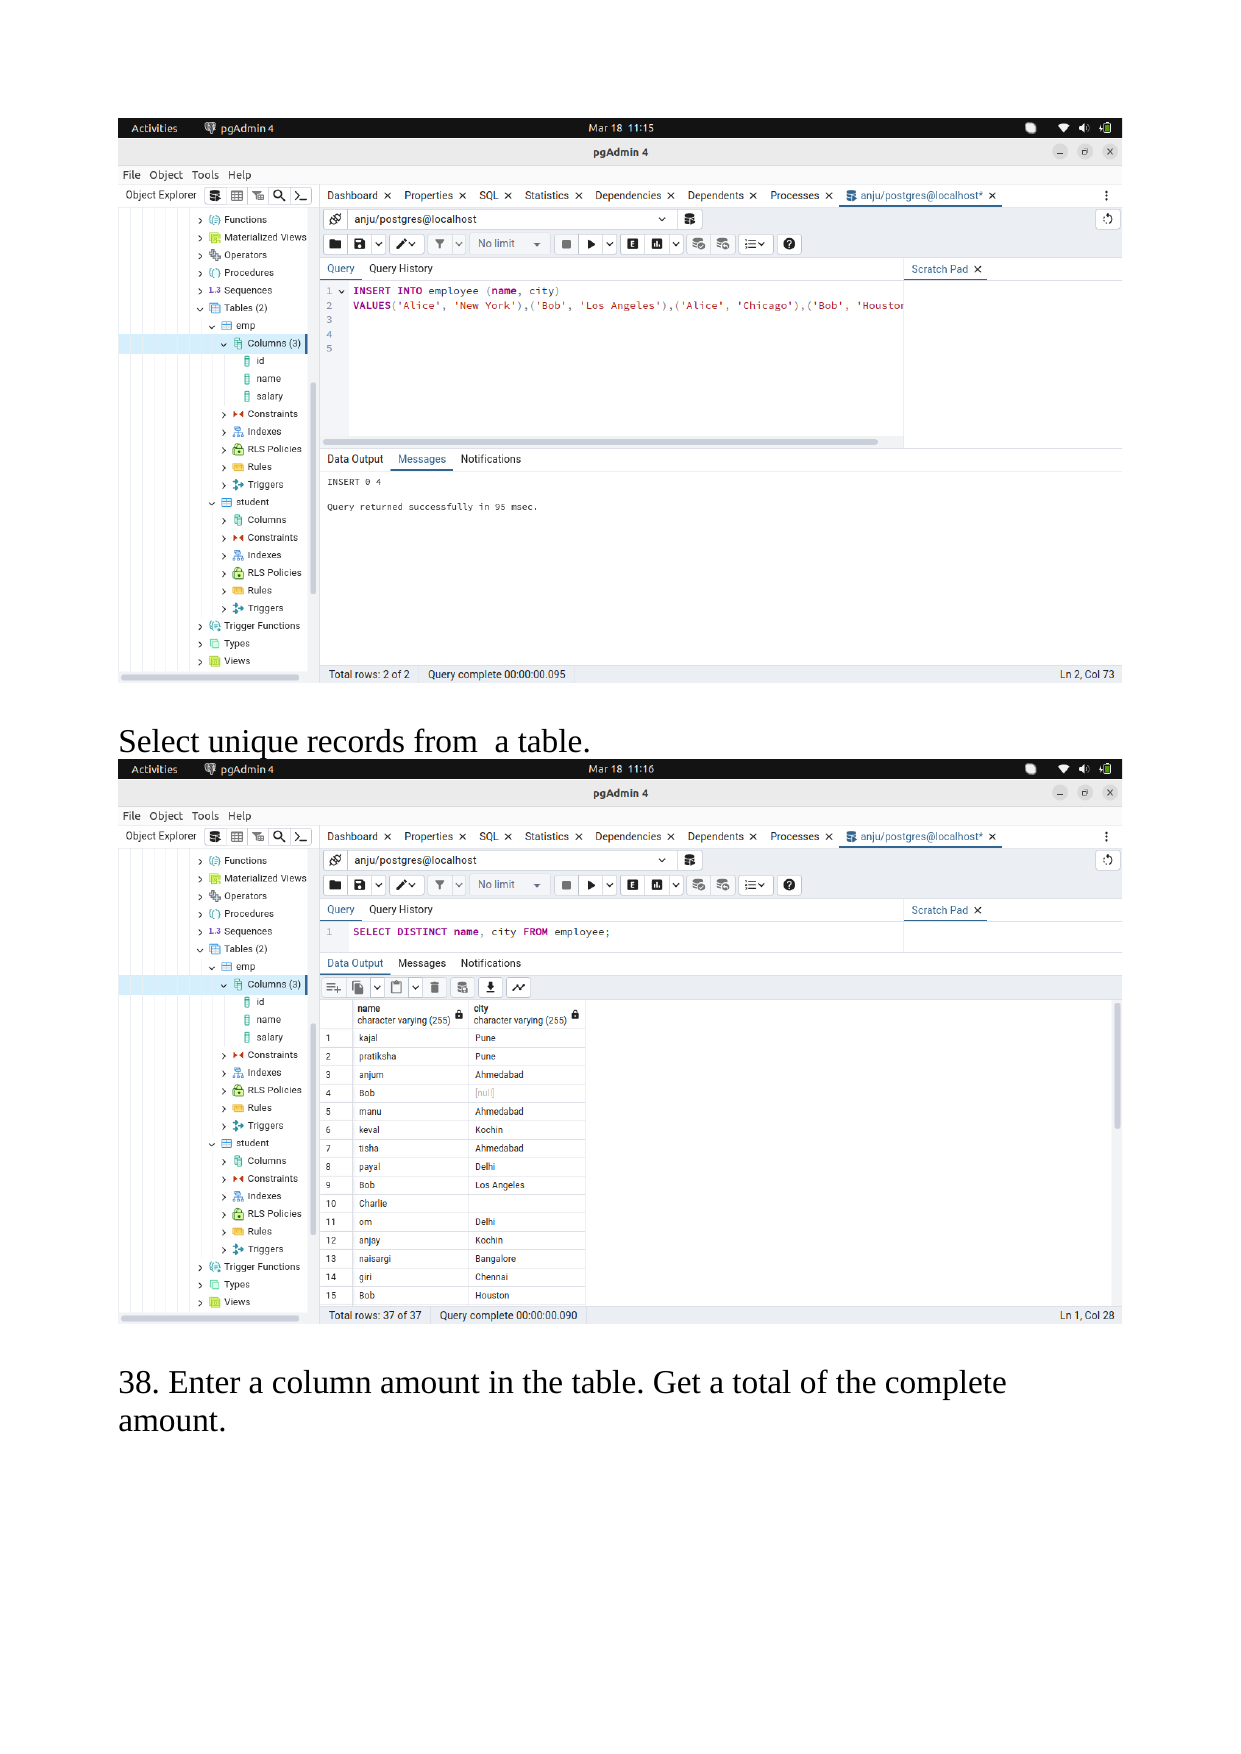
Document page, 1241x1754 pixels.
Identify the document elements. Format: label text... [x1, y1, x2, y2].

picture [118, 118, 1123, 683]
picture [118, 759, 1123, 1324]
text 38. Enter a column amount in the table. Get a total of the complete amount. [118, 1362, 1122, 1438]
text Select unique records from a table. [118, 721, 1122, 759]
